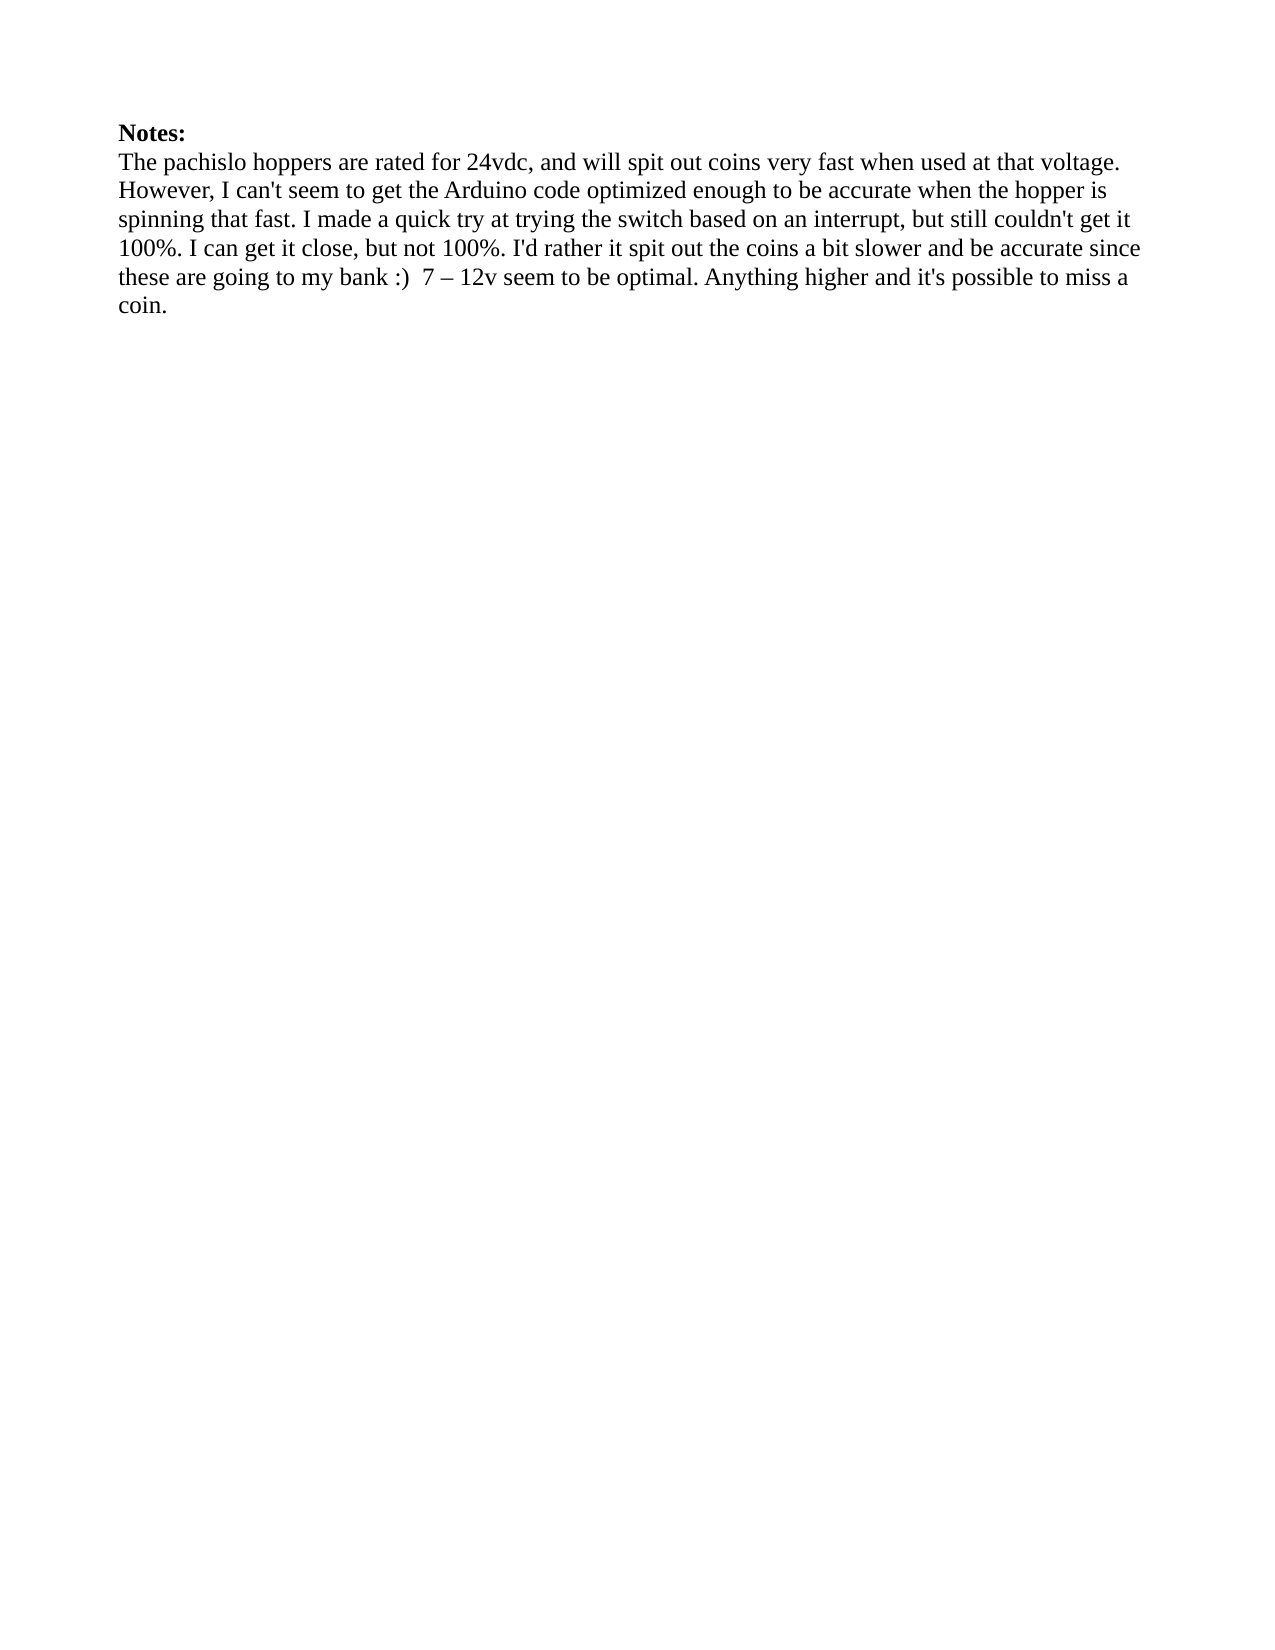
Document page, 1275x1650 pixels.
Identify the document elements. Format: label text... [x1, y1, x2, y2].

text The pachislo hoppers are rated for 24vdc, and will spit out coins very fast when used at that voltage. However, I can't seem to get the Arduino code optimized enough to be accurate when the hopper is spinning that fast. I made a quick try at trying the switch based on an interrupt, but still couldn't get it 100%. I can get it close, but not 100%. I'd rather it spit out the coins a bit slower and be accurate since these are going to my bank :) 7 – 12v seem to be optimal. Anything higher and it's possible to miss a coin. [118, 147, 1157, 319]
text Notes: [118, 118, 1157, 147]
